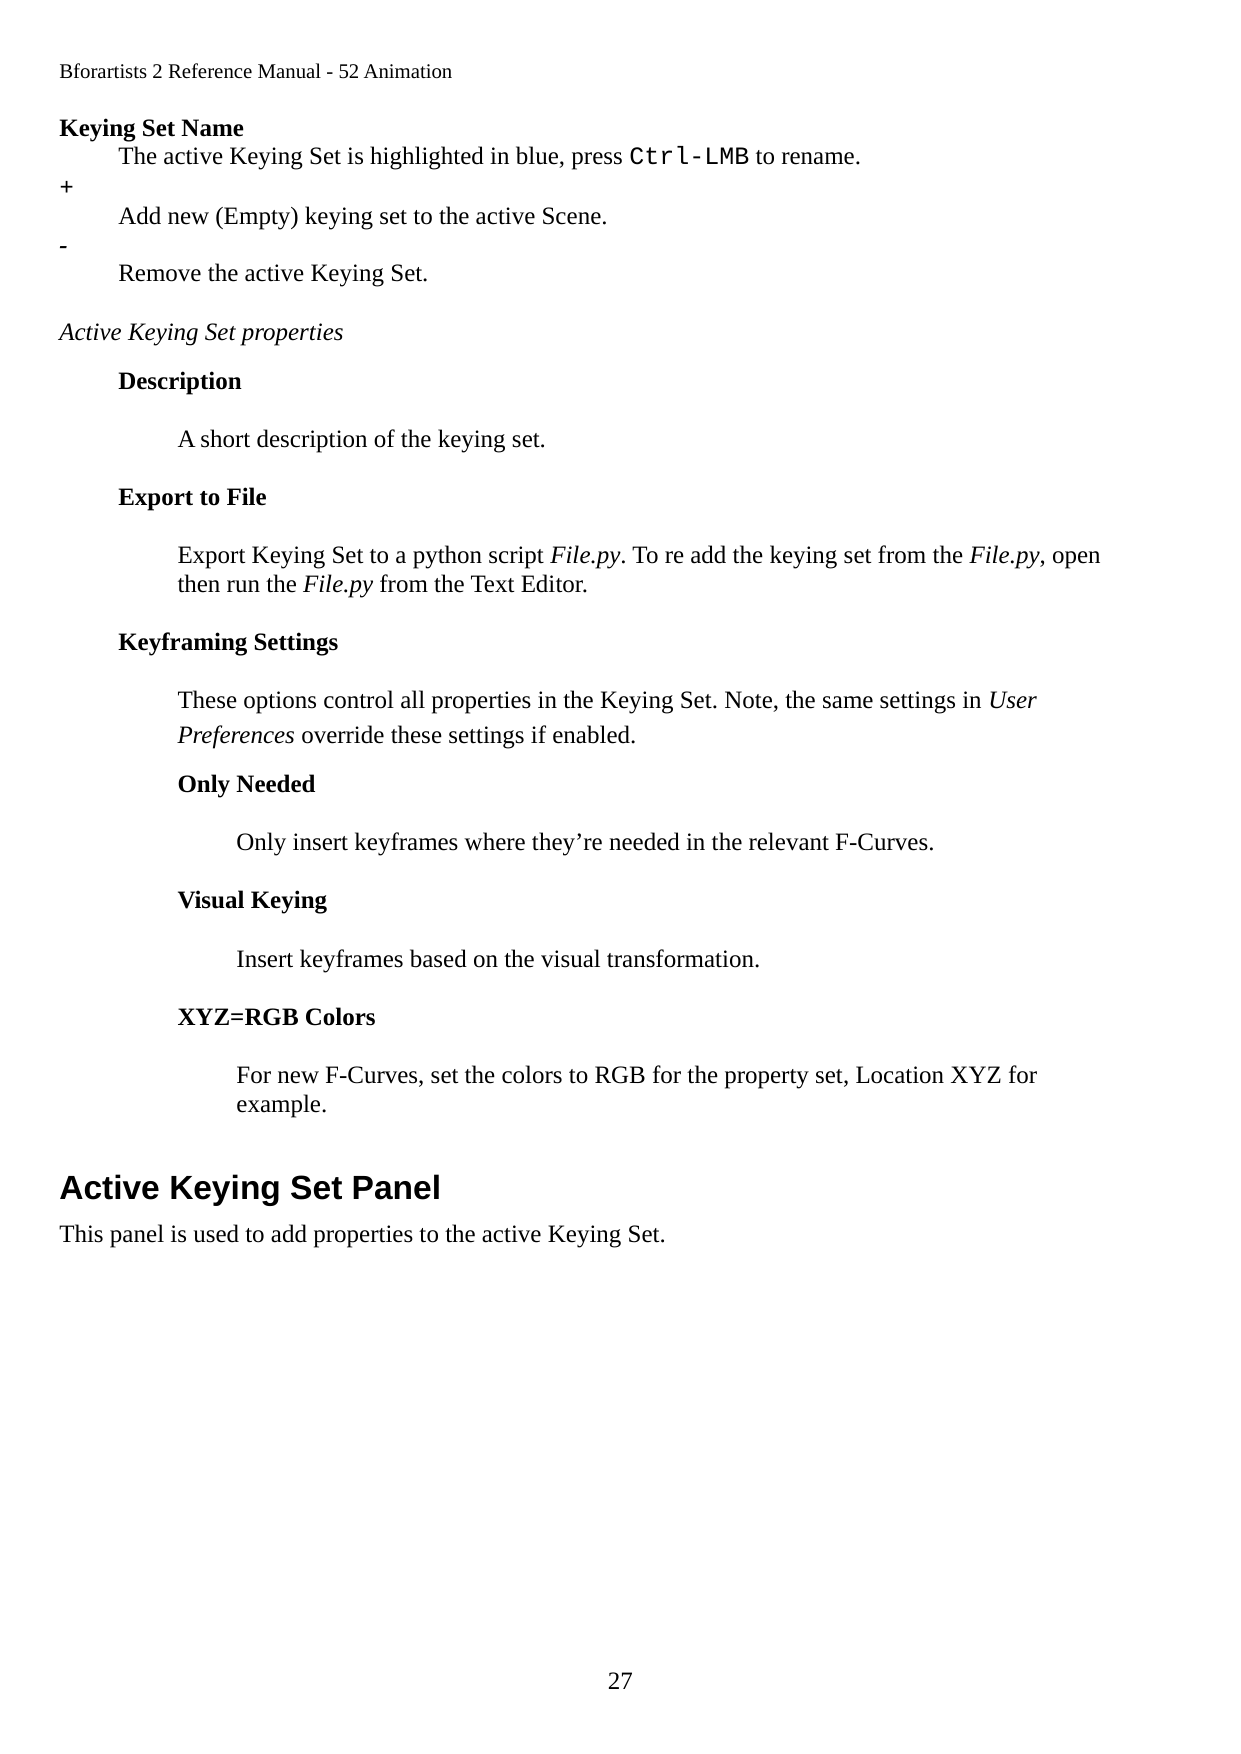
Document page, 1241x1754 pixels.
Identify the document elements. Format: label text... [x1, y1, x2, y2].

subtitle Keying Set Name [59, 113, 1181, 141]
list Remove the active Keying Set. [118, 258, 1181, 287]
list The active Keying Set is highlighted in blue, press Ctrl-LMB to rename. [118, 141, 1181, 172]
subtitle Visual Keying [177, 886, 1122, 914]
text This panel is used to add properties to the active Keying Set. [59, 1219, 1181, 1248]
subtitle XYZ=RGB Colors [177, 1002, 1122, 1031]
subtitle Active Keying Set Panel [59, 1168, 1181, 1207]
subtitle - [59, 230, 1181, 258]
subtitle Keyframing Settings [118, 627, 1122, 656]
text Active Keying Set properties [59, 317, 1181, 345]
list For new F-Curves, set the colors to RGB for the property set, Location XYZ for example. [236, 1060, 1122, 1118]
list A short description of the keying set. [177, 424, 1122, 453]
subtitle Export to File [118, 482, 1122, 511]
list Only insert keyframes where they’re needed in the relevant F-Curves. [236, 827, 1122, 856]
list Insert keyframes based on the visual transformation. [236, 944, 1122, 973]
list Export Keying Set to a python script File.py. To re add the keying set from the File.py, open then run the File.py from the Text Editor. [177, 540, 1122, 598]
subtitle Only Needed [177, 769, 1122, 798]
text These options control all properties in the Keying Set. Note, the same settings in User Preferences override these settings if enabled. [177, 686, 1122, 749]
subtitle + [59, 172, 1181, 201]
list Add new (Empty) keying set to the active Scene. [118, 201, 1181, 230]
subtitle Description [118, 366, 1122, 394]
